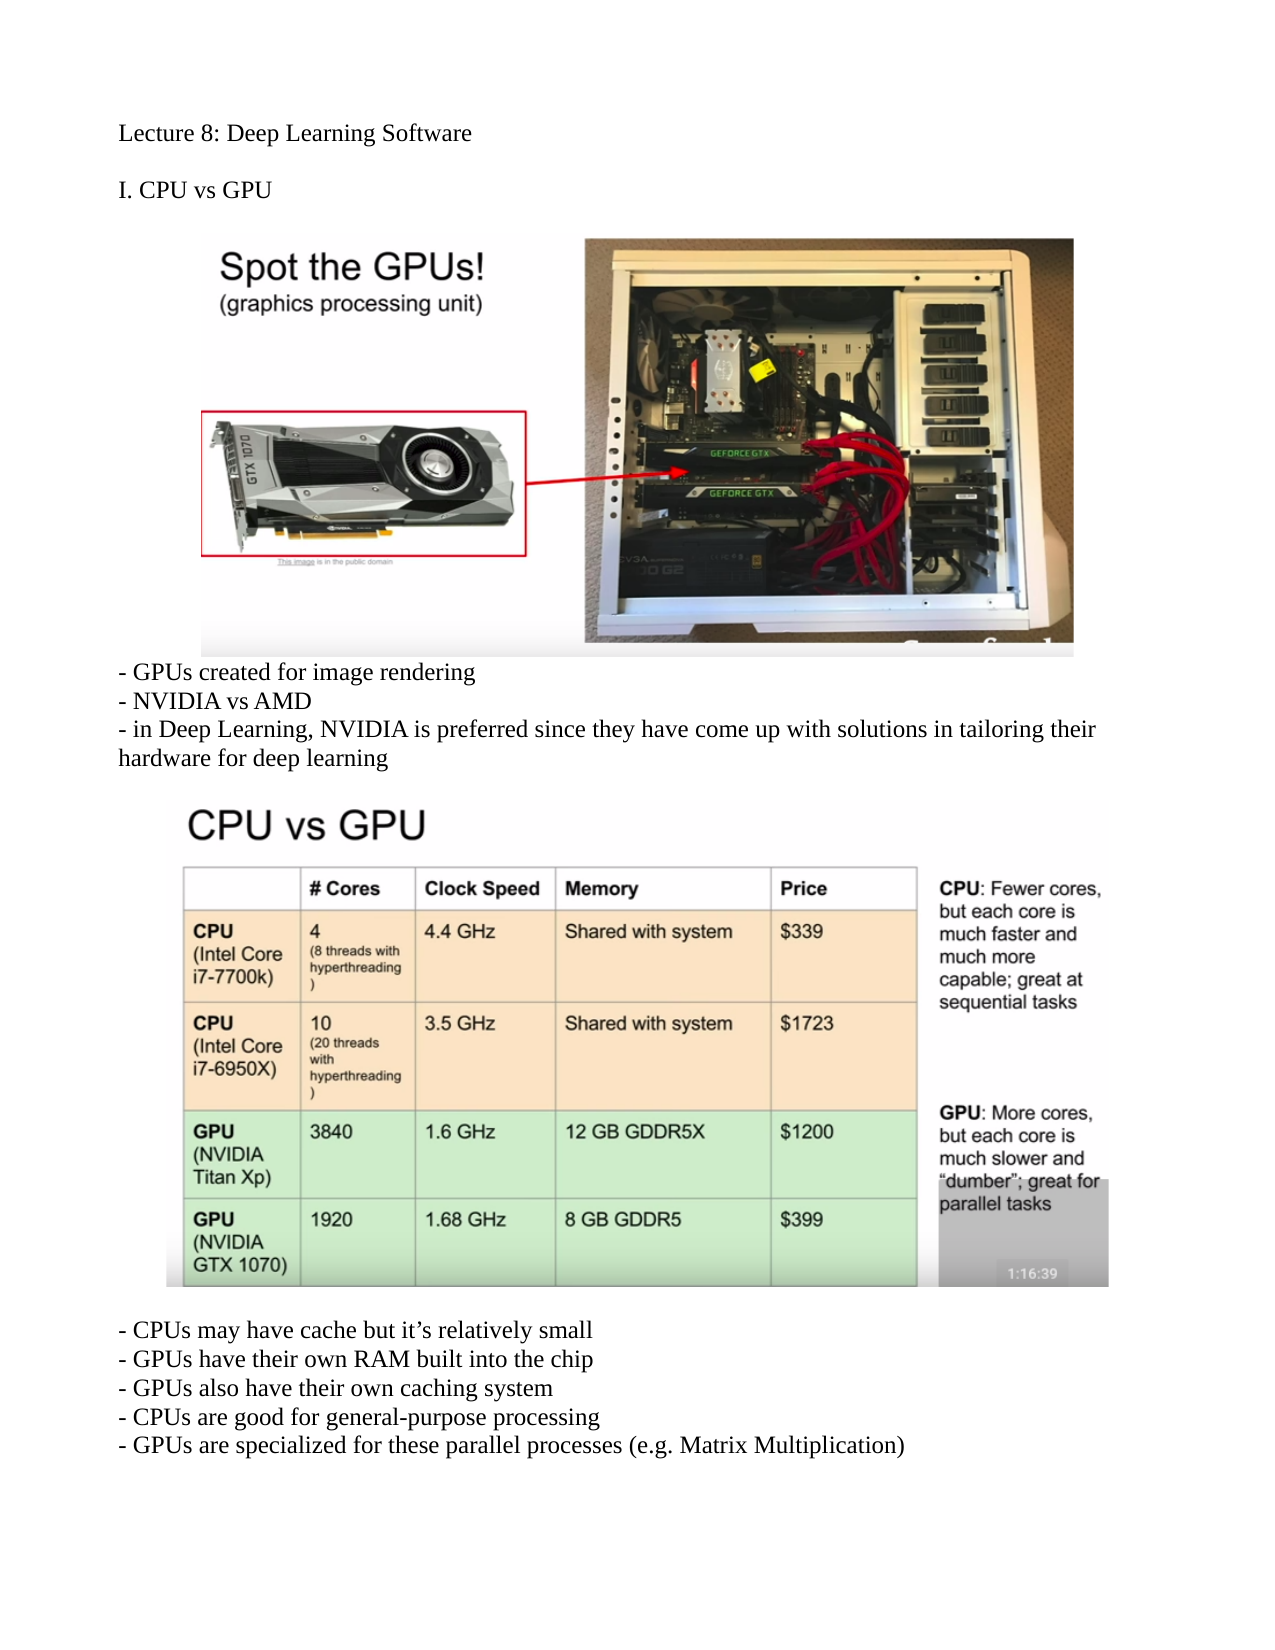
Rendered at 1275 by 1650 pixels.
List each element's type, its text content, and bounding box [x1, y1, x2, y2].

text - CPUs may have cache but it’s relatively small [118, 1316, 1157, 1344]
picture [166, 800, 1109, 1287]
text - NVIDIA vs AMD [118, 686, 1157, 714]
text Lecture 8: Deep Learning Software [118, 118, 1157, 147]
text - in Deep Learning, NVIDIA is preferred since they have come up with solutions in tailoring their hardware for deep learning [118, 714, 1157, 772]
picture [201, 233, 1074, 657]
text - GPUs are specialized for these parallel processes (e.g. Matrix Multiplication) [118, 1431, 1157, 1459]
text - GPUs have their own RAM built into the chip [118, 1344, 1157, 1373]
text I. CPU vs GPU [118, 176, 1157, 204]
text - GPUs also have their own caching system [118, 1373, 1157, 1402]
text - GPUs created for image rendering [118, 233, 1157, 686]
text - CPUs are good for general-purpose processing [118, 1402, 1157, 1431]
